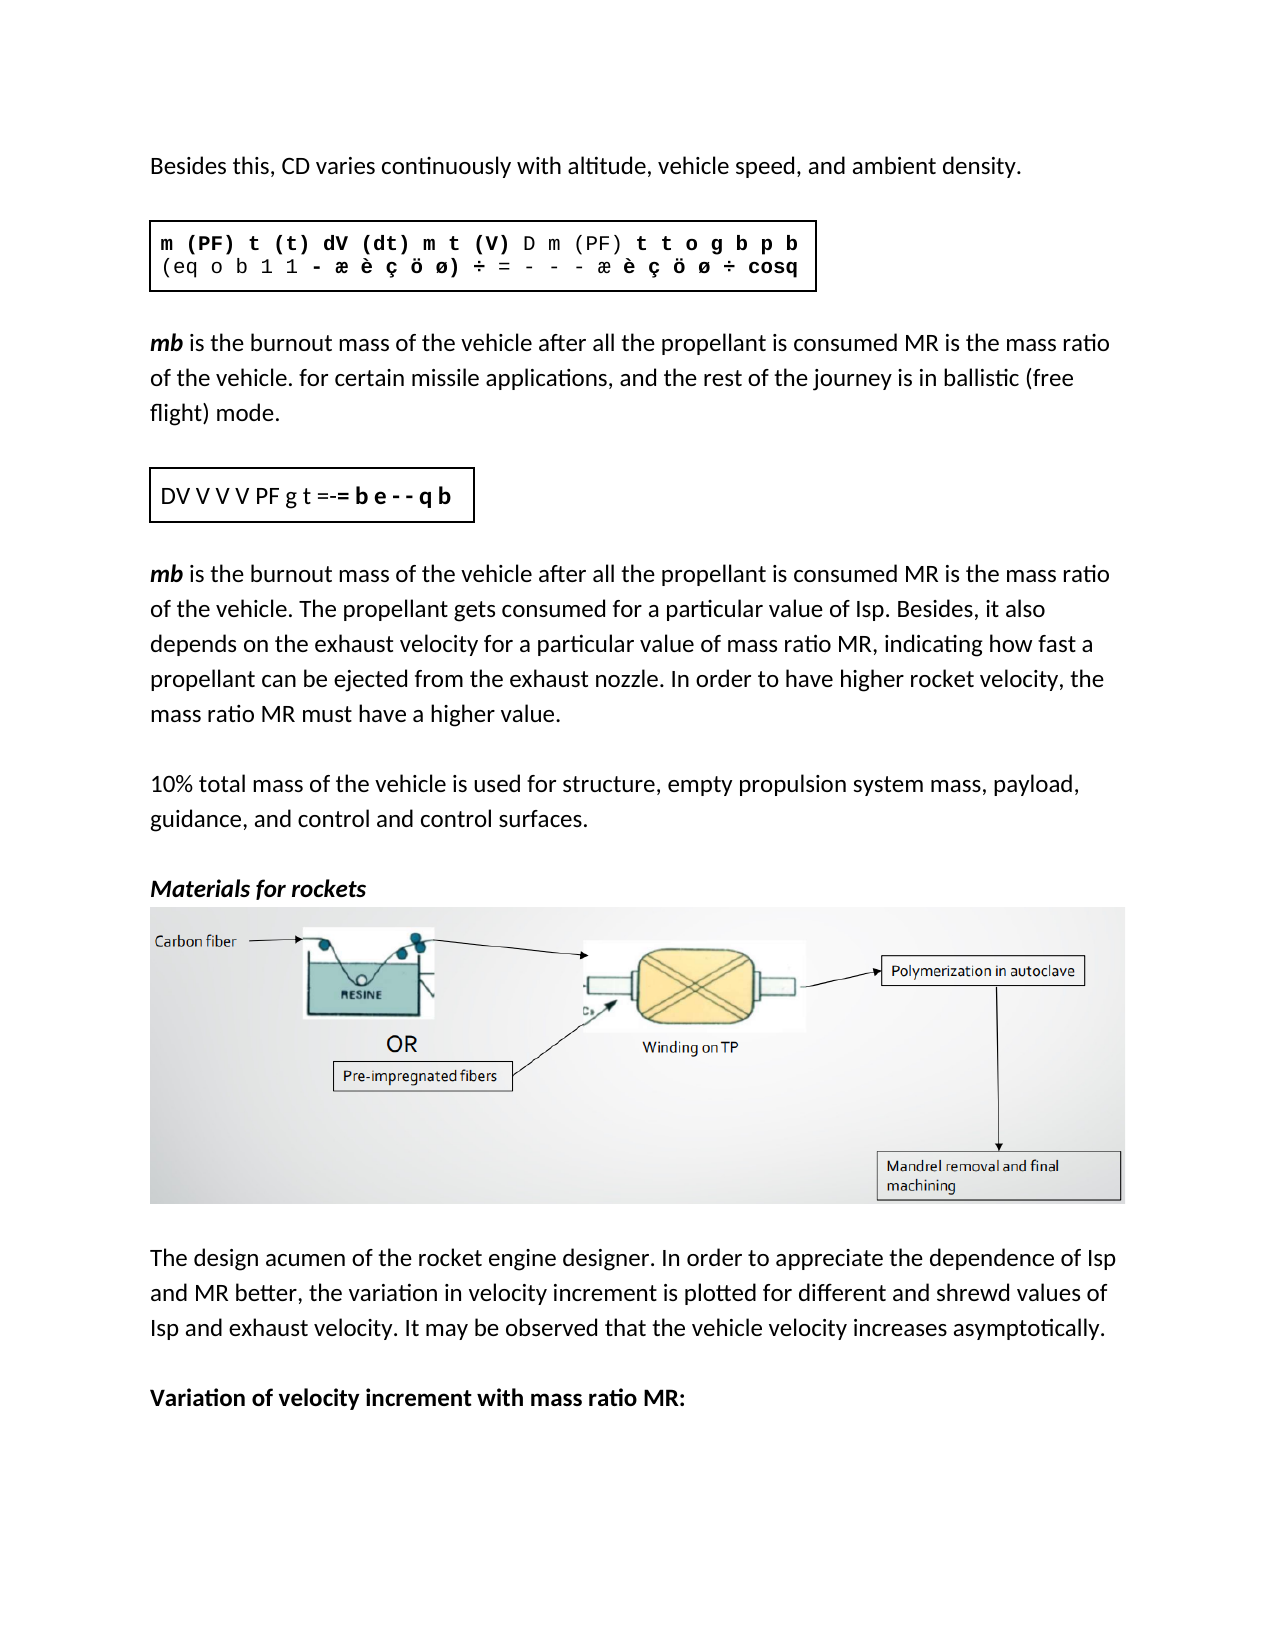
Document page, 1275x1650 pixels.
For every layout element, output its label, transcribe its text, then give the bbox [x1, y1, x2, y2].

text Variation of velocity increment with mass ratio MR: [150, 1382, 1125, 1413]
text mb is the burnout mass of the vehicle after all the propellant is consumed MR is the mass ratio of the vehicle. for certain missile applications, and the rest of the journey is in ballistic (free flight) mode. [150, 327, 1125, 428]
text Materials for rockets [150, 873, 1125, 903]
text The design acumen of the rocket engine designer. In order to appreciate the dependence of Isp and MR better, the variation in velocity increment is plotted for different and shrewd values of Isp and exhaust velocity. It may be observed that the vehicle velocity increases asymptotically. [150, 1242, 1125, 1343]
picture [150, 907, 1125, 1204]
text Besides this, CD varies continuously with altitude, vehicle speed, and ambient density. [150, 150, 1125, 181]
table_header DV V V V PF g t =-= b e - - q b [151, 469, 473, 521]
text 10% total mass of the vehicle is used for structure, empty propulsion system mass, payload, guidance, and control and control surfaces. [150, 768, 1125, 833]
table_header m (PF) t (t) dV (dt) m t (V) D m (PF) t t o g b p b (eq o b 1 1 - æ è ç ö ø) ÷ = - - - æ è ç ö ø ÷ cosq [151, 222, 815, 290]
text mb is the burnout mass of the vehicle after all the propellant is consumed MR is the mass ratio of the vehicle. The propellant gets consumed for a particular value of Isp. Besides, it also depends on the exhaust velocity for a particular value of mass ratio MR, indicating how fast a propellant can be ejected from the exhaust nozzle. In order to have higher rocket velocity, the mass ratio MR must have a higher value. [150, 558, 1125, 728]
